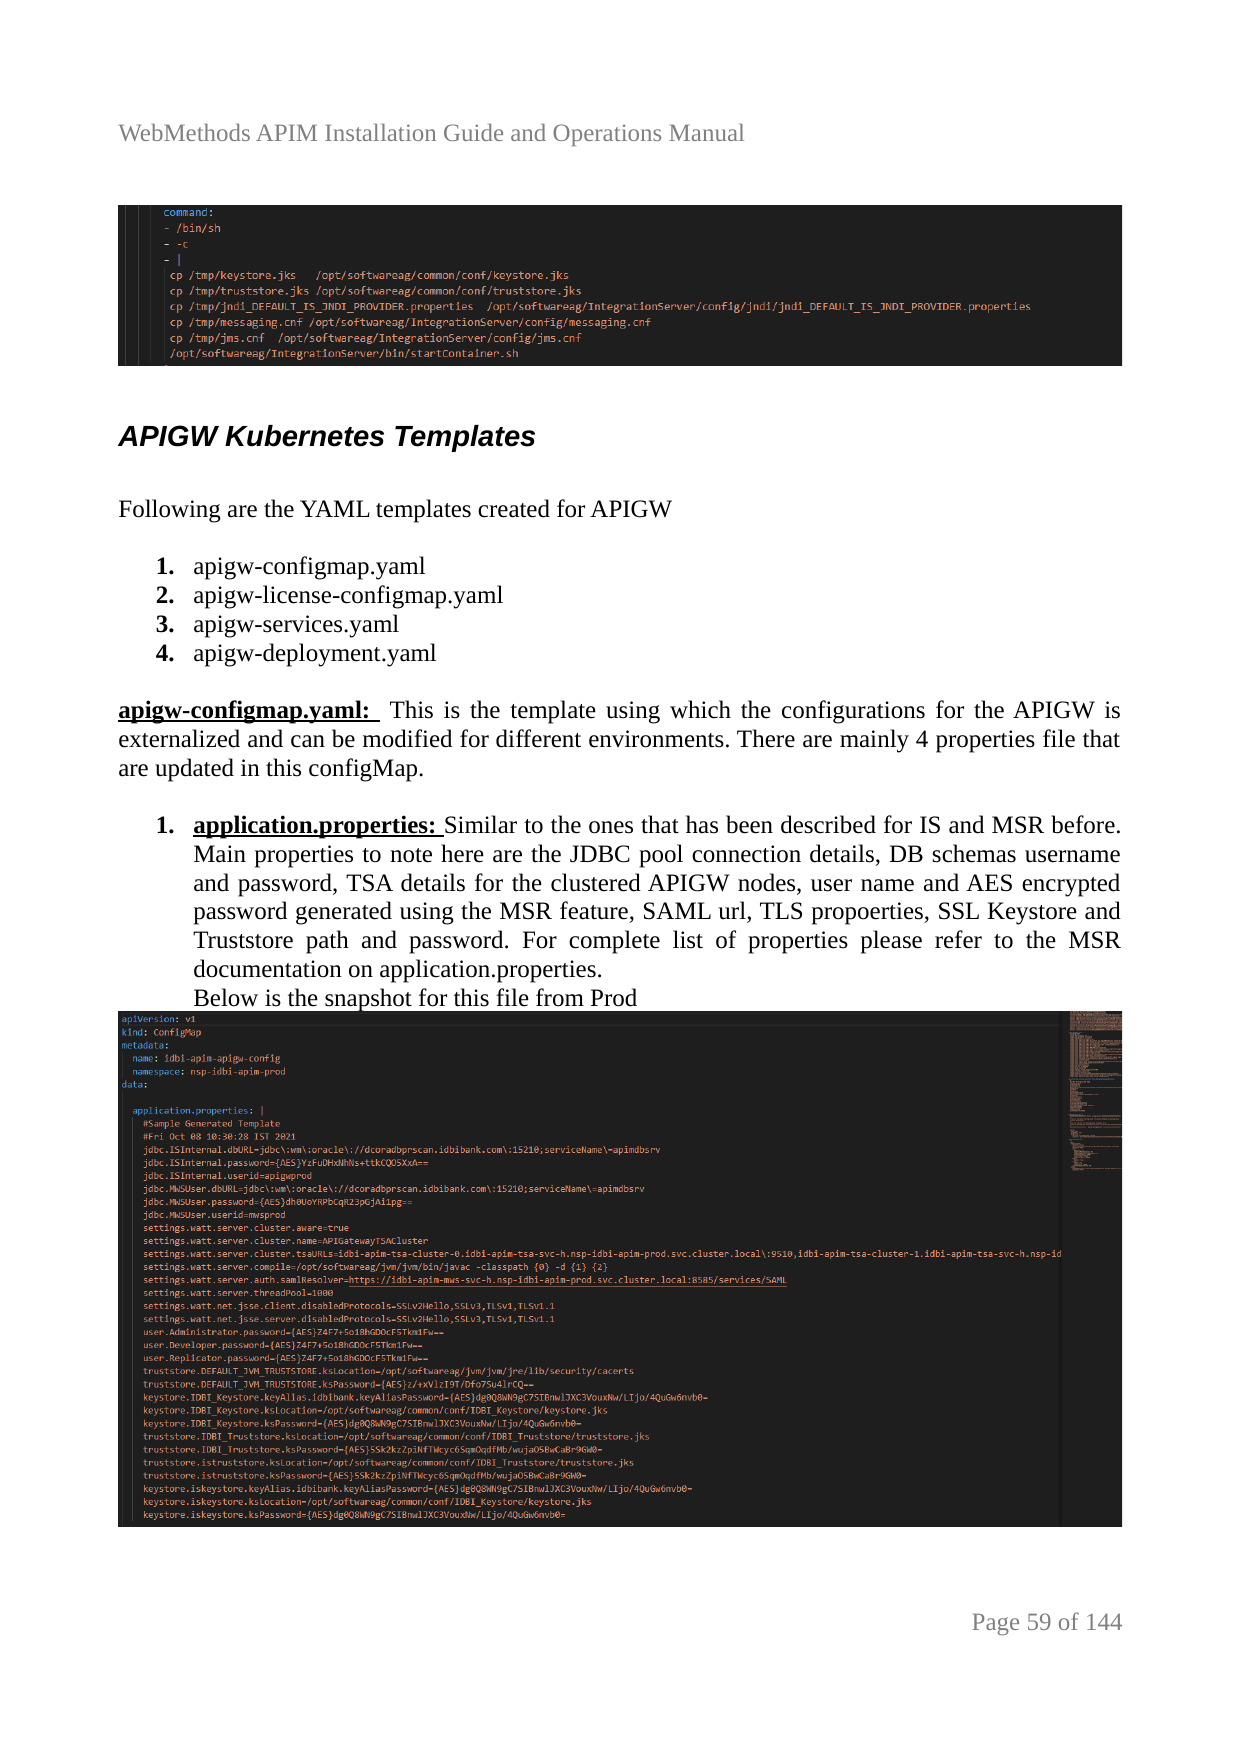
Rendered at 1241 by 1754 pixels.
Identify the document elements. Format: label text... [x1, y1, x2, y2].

list apigw-license-configmap.yaml [156, 580, 1122, 609]
list apigw-configmap.yaml [156, 551, 1122, 580]
picture [118, 205, 1123, 366]
subtitle APIGW Kubernetes Templates [118, 419, 1122, 453]
text apigw-configmap.yaml: This is the template using which the configurations for the APIGW is externalized and can be modified for different environments. There are mainly 4 properties file that are updated in this configMap. [118, 695, 1122, 781]
picture [118, 1011, 1123, 1527]
list Below is the snapshot for this file from Prod [156, 983, 1122, 1011]
text Following are the YAML templates created for APIGW [118, 494, 1122, 523]
list application.properties: Similar to the ones that has been described for IS and MSR before. Main properties to note here are the JDBC pool connection details, DB schemas username and password, TSA details for the clustered APIGW nodes, user name and AES encrypted password generated using the MSR feature, SAML url, TLS propoerties, SSL Keystore and Truststore path and password. For complete list of properties please refer to the MSR documentation on application.properties. [156, 810, 1122, 983]
list apigw-deployment.yaml [156, 638, 1122, 666]
list apigw-services.yaml [156, 609, 1122, 638]
